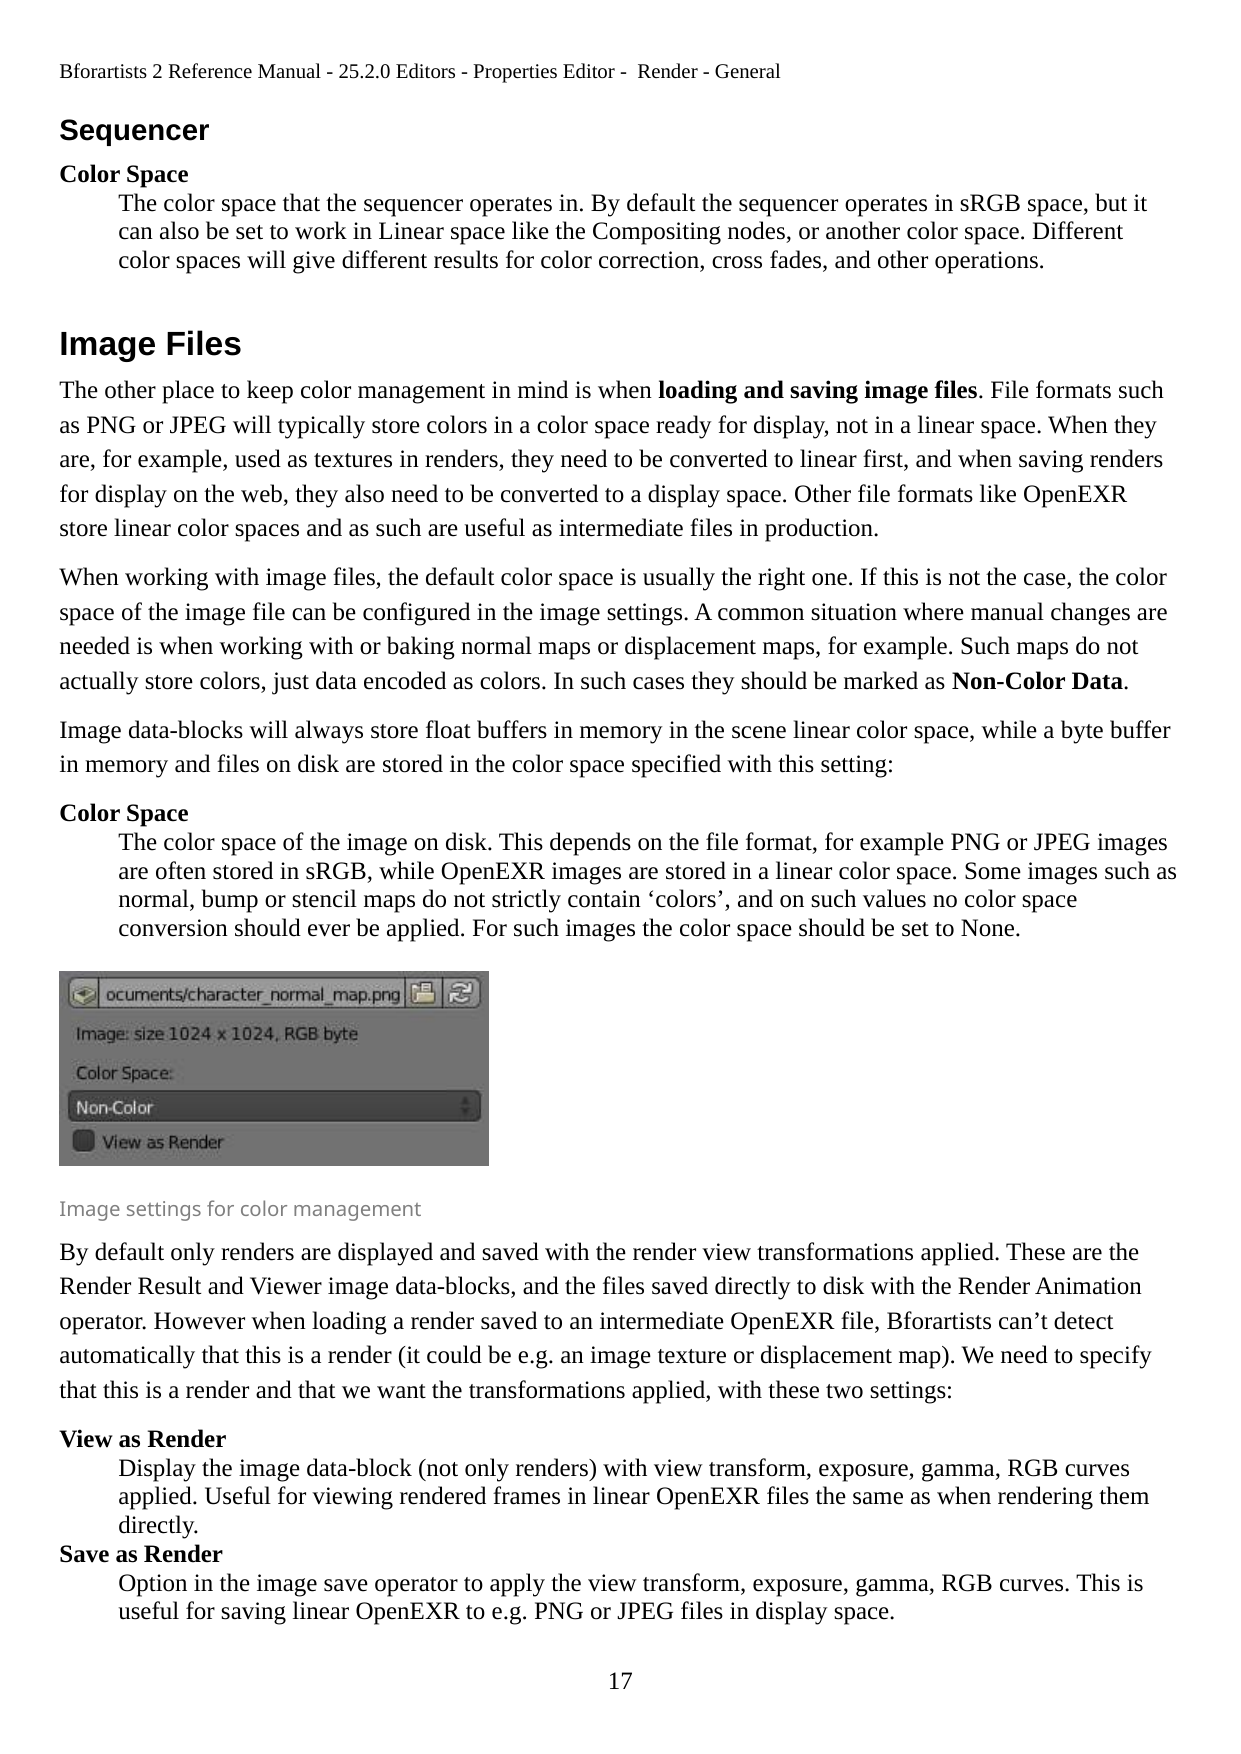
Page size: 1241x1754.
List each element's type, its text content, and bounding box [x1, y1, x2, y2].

subtitle Color Space [59, 798, 1181, 827]
subtitle Sequencer [59, 113, 1181, 146]
text Image data-blocks will always store float buffers in memory in the scene linear color space, while a byte buffer in memory and files on disk are stored in the color space specified with this setting: [59, 715, 1181, 778]
subtitle Save as Render [59, 1539, 1181, 1568]
text Image settings for color management [59, 1191, 1181, 1222]
text By default only renders are displayed and saved with the render view transformations applied. These are the Render Result and Viewer image data-blocks, and the files saved directly to disk with the Render Animation operator. However when loading a render saved to an intermediate OpenEXR file, Bforartists can’t detect automatically that this is a render (it could be e.g. an image texture or displacement map). We need to specify that this is a render and that we want the transformations applied, with these two settings: [59, 1237, 1181, 1403]
picture [59, 971, 489, 1166]
list Option in the image save operator to apply the view transform, exposure, gamma, RGB curves. This is useful for saving linear OpenEXR to e.g. PNG or JPEG files in display space. [118, 1568, 1181, 1625]
text The other place to keep color management in mind is when loading and saving image files. File formats such as PNG or JPEG will typically store colors in a color space ready for display, not in a linear space. When they are, for example, used as textures in renders, they need to be converted to linear first, and when saving renders for display on the web, they also need to be converted to a display space. Other file formats like OpenEXR store linear color spaces and as such are useful as intermediate files in production. [59, 375, 1181, 542]
list The color space that the sequencer operates in. By default the sequencer operates in sRGB space, but it can also be set to work in Linear space like the Compositing nodes, or another color space. Different color spaces will give different results for color correction, cross fades, and other operations. [118, 188, 1181, 274]
list The color space of the image on disk. This depends on the file format, for example PNG or JPEG images are often stored in sRGB, while OpenEXR images are stored in a linear color space. Some images such as normal, bump or stencil maps do not strictly contain ‘colors’, and on such values no color space conversion should ever be applied. For such images the color space should be set to None. [118, 827, 1181, 942]
subtitle View as Render [59, 1424, 1181, 1453]
text When working with image files, the default color space is usually the right one. If this is not the case, the color space of the image file can be configured in the image settings. A common situation where manual changes are needed is when working with or baking normal maps or displacement maps, for example. Such maps do not actually store colors, just data encoded as colors. In such cases they should be marked as Non-Color Data. [59, 562, 1181, 694]
subtitle Color Space [59, 159, 1181, 188]
subtitle Image Files [59, 324, 1181, 363]
list Display the image data-block (not only renders) with view transform, exposure, gamma, RGB curves applied. Useful for viewing rendered frames in linear OpenEXR files the same as when rendering them directly. [118, 1453, 1181, 1539]
